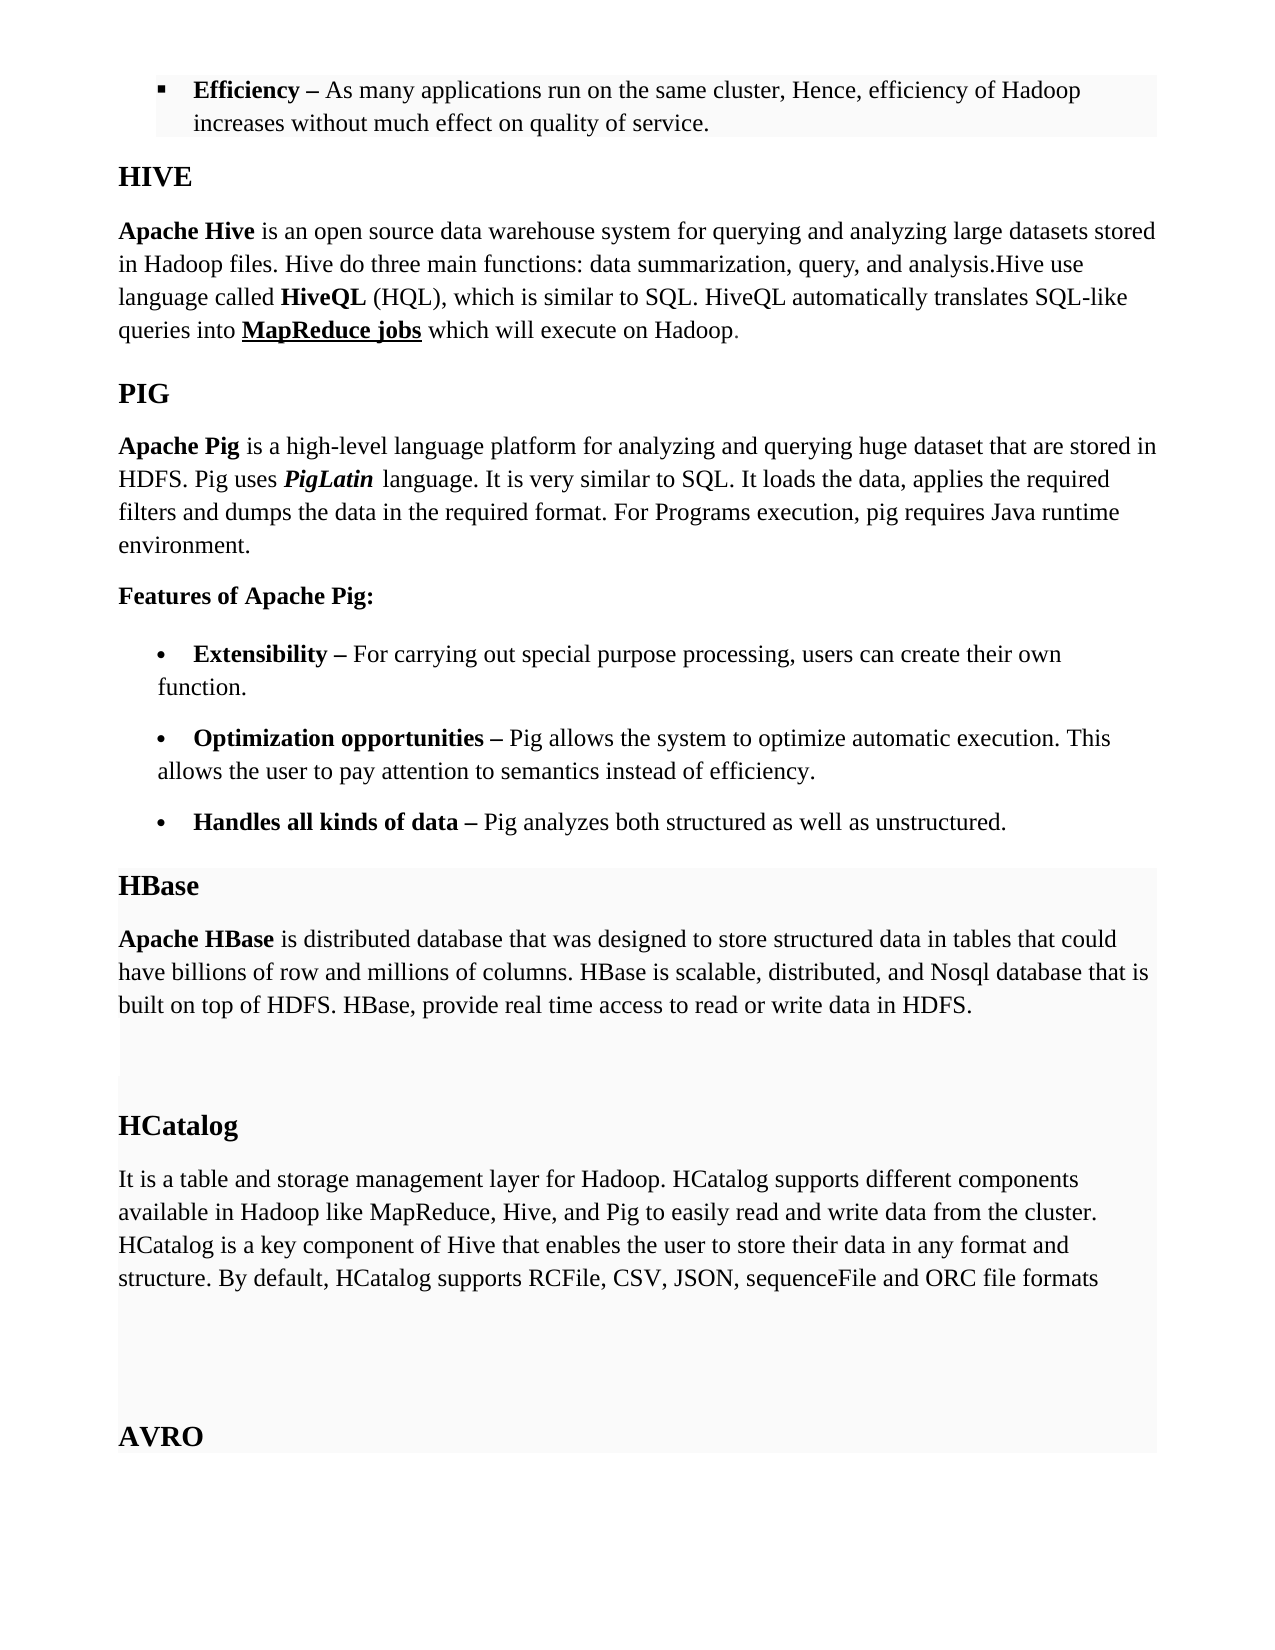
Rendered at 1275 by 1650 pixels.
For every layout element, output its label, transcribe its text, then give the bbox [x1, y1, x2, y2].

text Apache Hive is an open source data warehouse system for querying and analyzing large datasets stored in Hadoop files. Hive do three main functions: data summarization, query, and analysis.Hive use language called HiveQL (HQL), which is similar to SQL. HiveQL automatically translates SQL-like queries into MapReduce jobs which will execute on Hadoop. [118, 216, 1157, 344]
text Apache HBase is distributed database that was designed to store structured data in tables that could have billions of row and millions of columns. HBase is scalable, distributed, and Nosql database that is built on top of HDFS. HBase, provide real time access to read or write data in HDFS. [118, 924, 1157, 1018]
text HIVE [118, 159, 1157, 193]
text It is a table and storage management layer for Hadoop. HCatalog supports different components available in Hadoop like MapReduce, Hive, and Pig to easily read and write data from the cluster. HCatalog is a key component of Hive that enables the user to store their data in any format and structure. By default, HCatalog supports RCFile, CSV, JSON, sequenceFile and ORC file formats [118, 1164, 1157, 1292]
text Features of Apache Pig: [118, 581, 1157, 609]
list Optimization opportunities – Pig allows the system to optimize automatic execution. This allows the user to pay attention to semantics instead of efficiency. [157, 723, 1157, 785]
text AVRO [118, 1419, 1157, 1453]
list Efficiency – As many applications run on the same cluster, Hence, efficiency of Hadoop increases without much effect on quality of service. [156, 75, 1157, 137]
text Apache Pig is a high-level language platform for analyzing and querying huge dataset that are stored in HDFS. Pig uses PigLatin language. It is very similar to SQL. It loads the data, applies the required filters and dumps the data in the required format. For Programs execution, pig requires Java runtime environment. [118, 431, 1157, 559]
text PIG [118, 376, 1157, 409]
subtitle HBase [118, 868, 1157, 901]
subtitle HCatalog [118, 1108, 1157, 1142]
list Extensibility – For carrying out special purpose processing, users can create their own function. [157, 639, 1157, 701]
list Handles all kinds of data – Pig analyzes both structured as well as unstructured. [157, 807, 1157, 836]
